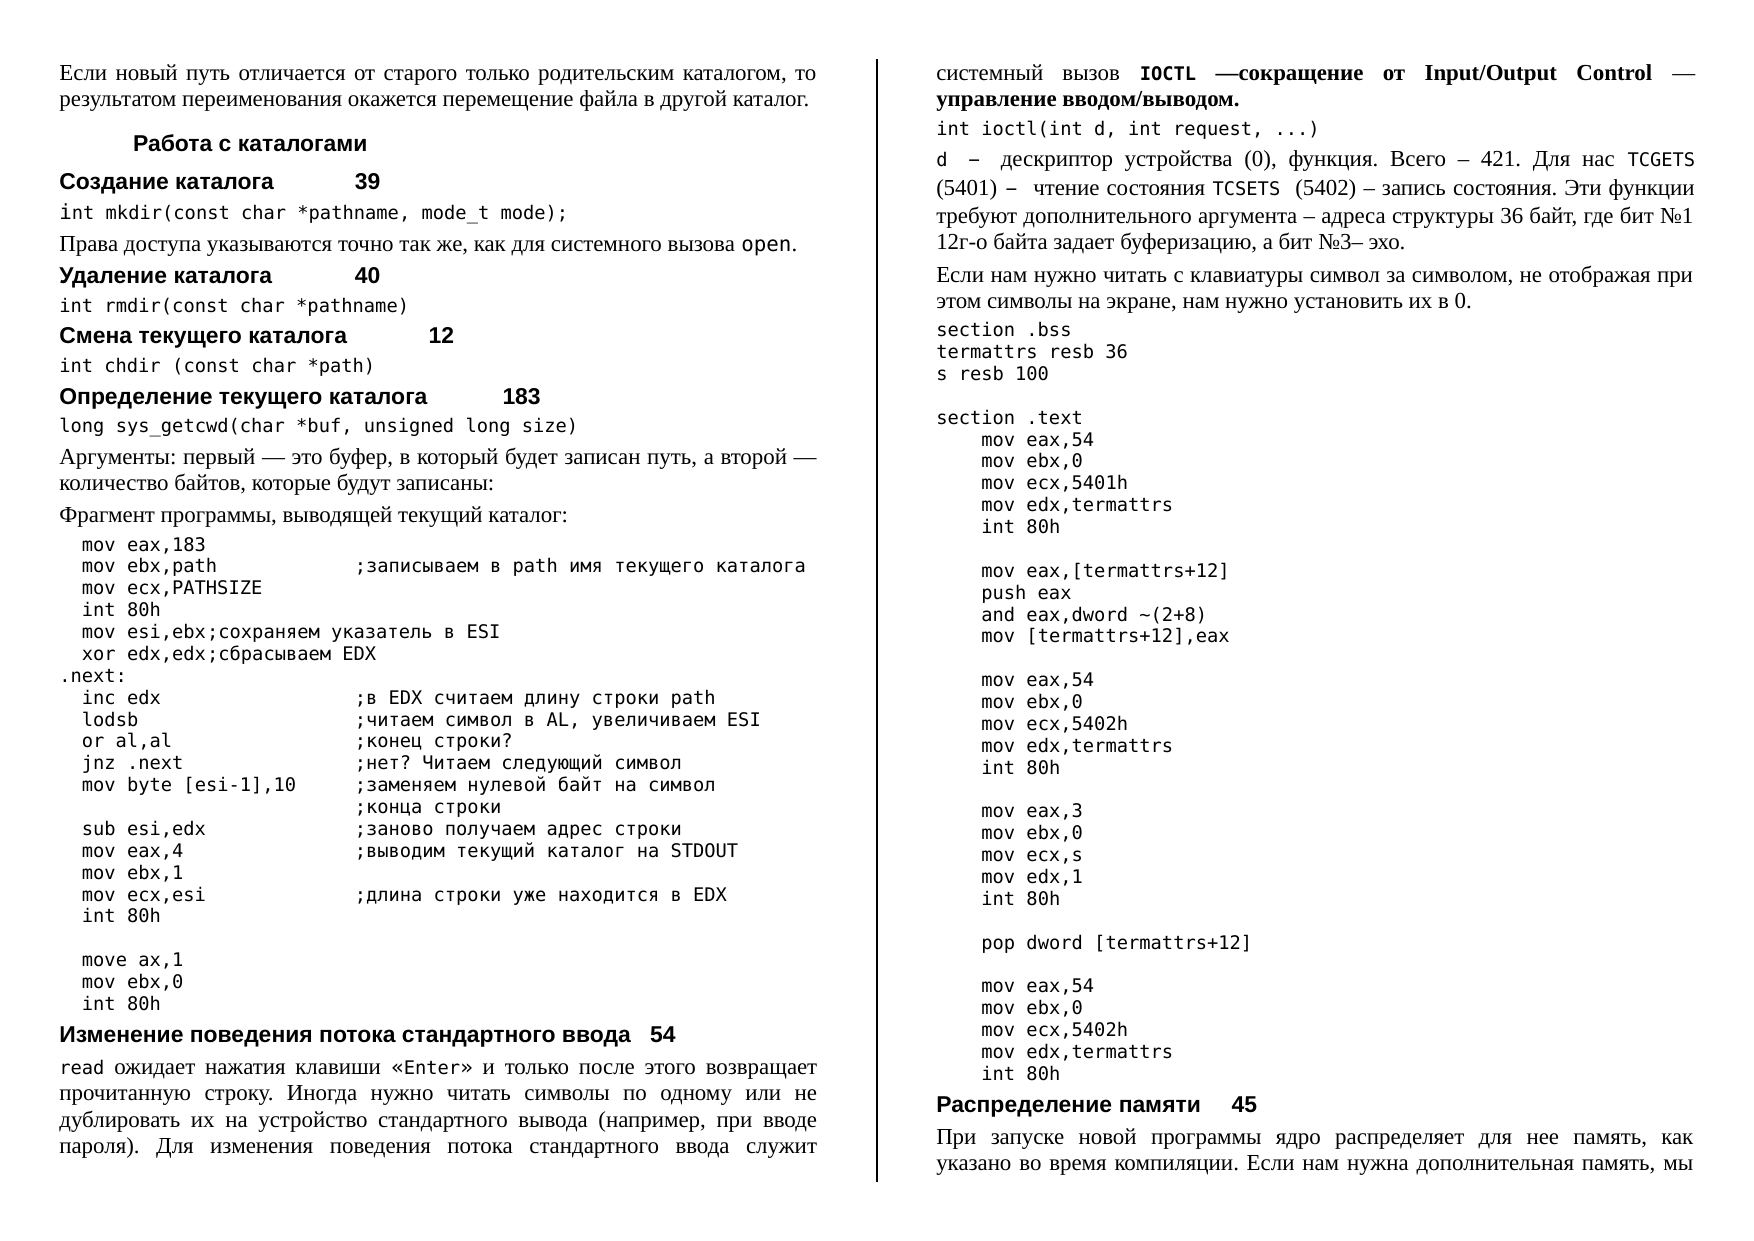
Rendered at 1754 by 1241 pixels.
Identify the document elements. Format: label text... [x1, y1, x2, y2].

text mov ebx,1 [59, 862, 818, 884]
text sub esi,edx ;заново получаем адрес строки [59, 818, 818, 840]
text int rmdir(const char *pathname) [59, 295, 818, 317]
text mov byte [esi-1],10 ;заменяем нулевой байт на символ [59, 774, 818, 796]
text read ожидает нажатия клавиши «Enter» и только после этого возвращает прочитанную строку. Иногда нужно читать символы по одному или не дублировать их на устройство стандартного вывода (например, при вводе пароля). Для изменения поведения потока стандартного ввода служит [59, 1053, 818, 1158]
text .next: [59, 665, 818, 687]
text long sys_getcwd(char *buf, unsigned long size) [59, 415, 818, 437]
text mov eax,3 [936, 801, 1695, 822]
text mov ebx,0 [936, 822, 1695, 844]
text mov ebx,0 [936, 997, 1695, 1019]
text mov ebx,0 [59, 971, 818, 993]
text mov eax,54 [936, 669, 1695, 691]
text section .bss [936, 319, 1695, 341]
text int 80h [936, 757, 1695, 779]
text mov ecx,5401h [936, 472, 1695, 494]
text mov ebx,0 [936, 691, 1695, 713]
text int 80h [936, 888, 1695, 910]
text int chdir (const char *path) [59, 355, 818, 377]
text mov esi,ebx ;сохраняем указатель в ESI [59, 621, 818, 643]
text mov edx,1 [936, 866, 1695, 888]
text int 80h [936, 1063, 1695, 1085]
text Изменение поведения потока стандартного ввода 54 [59, 1021, 818, 1047]
text int mkdir(const char *pathname, mode_t mode); [59, 200, 818, 224]
text Распределение памяти 45 [936, 1091, 1695, 1117]
text При запуске новой программы ядро распределяет для нее память, как указано во время компиляции. Если нам нужна дополнительная память, мы [936, 1123, 1695, 1176]
text section .text [936, 407, 1695, 429]
text Права доступа указываются точно так же, как для системного вызова open. [59, 230, 818, 256]
text termattrs resb 36 [936, 341, 1695, 363]
text move ax,1 [59, 949, 818, 971]
text int 80h [936, 516, 1695, 538]
text Смена текущего каталога 12 [59, 322, 818, 349]
text int 80h [59, 993, 818, 1015]
text Аргументы: первый — это буфер, в который будет записан путь, а второй — количество байтов, которые будут записаны: [59, 443, 818, 495]
text Определение текущего каталога 183 [59, 383, 818, 409]
text mov edx,termattrs [936, 494, 1695, 516]
text mov edx,termattrs [936, 1041, 1695, 1063]
text mov ebx,path ;записываем в path имя текущего каталога [59, 556, 818, 577]
text mov ecx,s [936, 844, 1695, 866]
text jnz .next ;нет? Читаем следующий символ [59, 752, 818, 774]
text int 80h [59, 599, 818, 621]
text inc edx ;в EDX считаем длину строки path [59, 687, 818, 709]
text int ioctl(int d, int request, ...) [936, 118, 1695, 139]
text mov eax,54 [936, 429, 1695, 451]
text mov [termattrs+12],eax [936, 626, 1695, 647]
text xor edx,edx ;сбрасываем EDX [59, 643, 818, 665]
text Если нам нужно читать с клавиатуры символ за символом, не отображая при этом символы на экране, нам нужно установить их в 0. [936, 261, 1695, 313]
text mov eax,183 [59, 534, 818, 556]
text mov ecx,PATHSIZE [59, 577, 818, 599]
text s resb 100 [936, 363, 1695, 385]
text mov ecx,5402h [936, 713, 1695, 735]
text ;конца строки [59, 796, 818, 818]
text d – дескриптор устройства (0), функция. Всего – 421. Для нас TCGETS (5401) – чтение состояния TCSETS (5402) – запись состояния. Эти функции требуют дополнительного аргумента – адреса структуры 36 байт, где бит №1 12г-о байта задает буферизацию, а бит №3– эхо. [936, 146, 1695, 255]
text Фрагмент программы, выводящей текущий каталог: [59, 501, 818, 528]
text and eax,dword ~(2+8) [936, 604, 1695, 626]
text lodsb ;читаем символ в AL, увеличиваем ESI [59, 709, 818, 731]
text pop dword [termattrs+12] [936, 932, 1695, 954]
text mov eax,[termattrs+12] [936, 560, 1695, 582]
text Если новый путь отличается от старого только родительским каталогом, то результатом переименования окажется перемещение файла в другой каталог. [59, 59, 818, 112]
text mov ebx,0 [936, 451, 1695, 472]
text int 80h [59, 906, 818, 927]
text mov eax,54 [936, 976, 1695, 997]
text push eax [936, 582, 1695, 604]
text mov eax,4 ;выводим текущий каталог на STDOUT [59, 840, 818, 862]
text Удаление каталога 40 [59, 262, 818, 289]
text mov edx,termattrs [936, 735, 1695, 757]
text Создание каталога 39 [59, 168, 818, 194]
text mov ecx,esi ;длина строки уже находится в EDX [59, 884, 818, 906]
text Работа с каталогами [59, 129, 818, 156]
text системный вызов IOCTL —сокращение от Input/Output Control — управление вводом/выводом. [936, 59, 1695, 112]
text mov ecx,5402h [936, 1019, 1695, 1041]
text or al,al ;конец строки? [59, 731, 818, 752]
